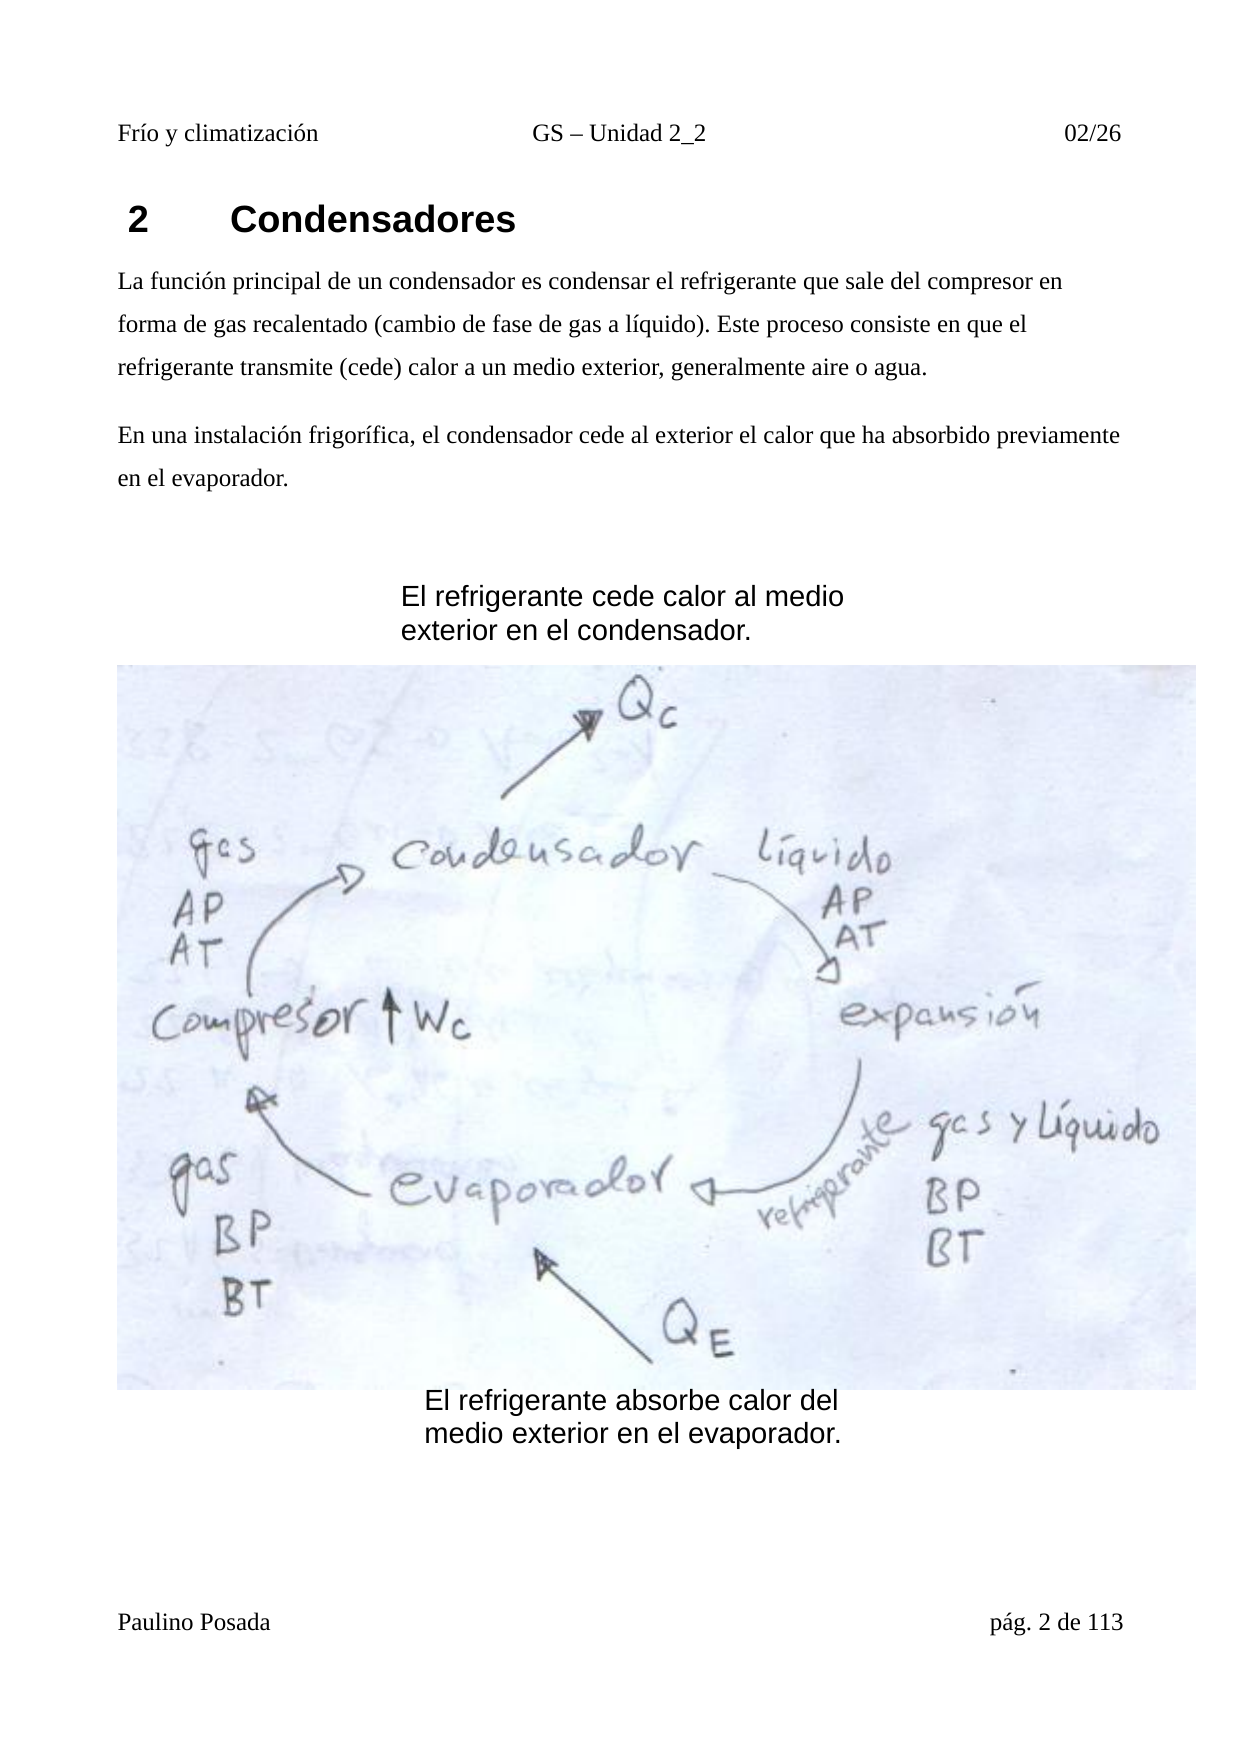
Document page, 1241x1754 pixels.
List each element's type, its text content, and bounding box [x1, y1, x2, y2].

text En una instalación frigorífica, el condensador cede al exterior el calor que ha absorbido previamente en el evaporador. [117, 420, 1123, 492]
text La función principal de un condensador es condensar el refrigerante que sale del compresor en forma de gas recalentado (cambio de fase de gas a líquido). Este proceso consiste en que el refrigerante transmite (cede) calor a un medio exterior, generalmente aire o agua. [117, 266, 1123, 381]
subtitle Condensadores [117, 197, 1123, 241]
picture [117, 665, 1196, 1390]
